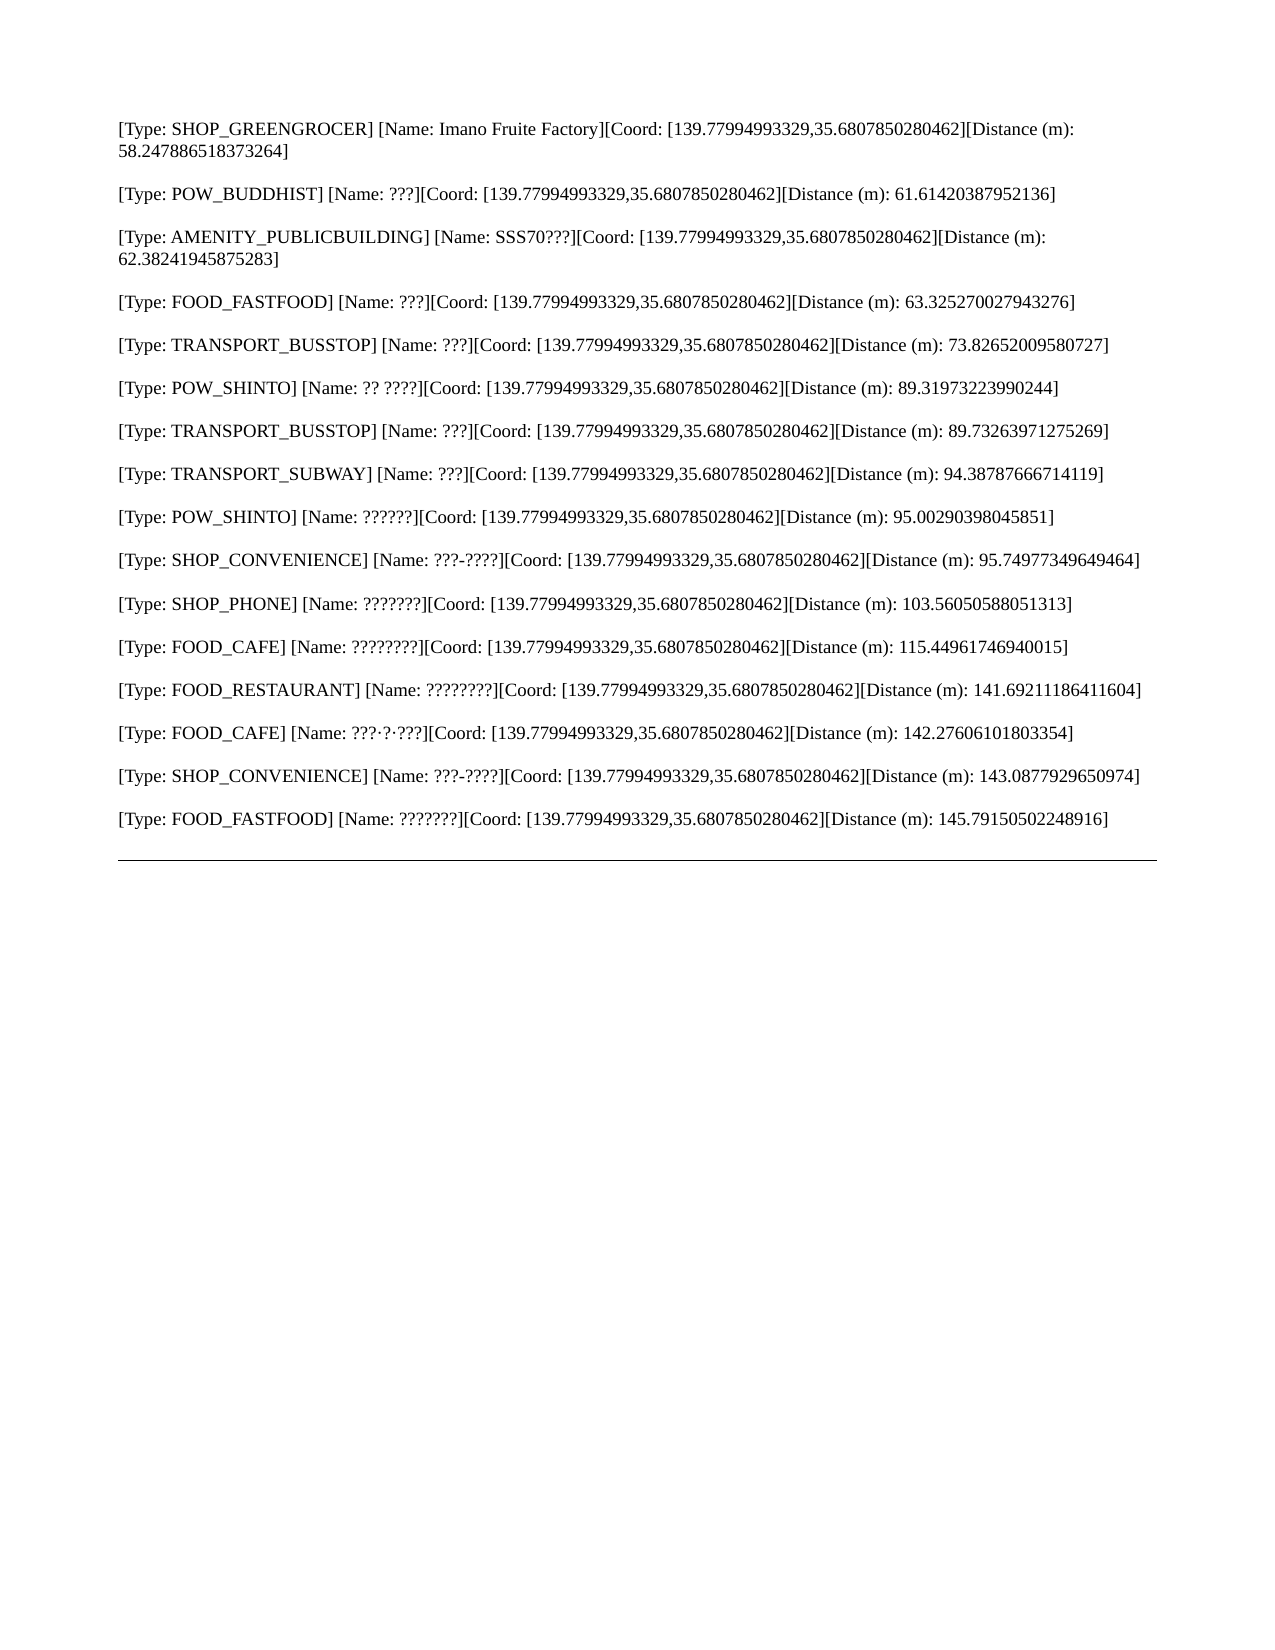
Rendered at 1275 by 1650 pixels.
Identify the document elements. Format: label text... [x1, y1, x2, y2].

text [Type: FOOD_FASTFOOD] [Name: ???][Coord: [139.77994993329,35.6807850280462][Distance (m): 63.325270027943276] [118, 291, 1157, 312]
text [Type: TRANSPORT_BUSSTOP] [Name: ???][Coord: [139.77994993329,35.6807850280462][Distance (m): 73.82652009580727] [118, 334, 1157, 355]
text [Type: FOOD_FASTFOOD] [Name: ???????][Coord: [139.77994993329,35.6807850280462][Distance (m): 145.79150502248916] [118, 808, 1157, 830]
text [Type: FOOD_CAFE] [Name: ????????][Coord: [139.77994993329,35.6807850280462][Distance (m): 115.44961746940015] [118, 636, 1157, 657]
text [Type: TRANSPORT_SUBWAY] [Name: ???][Coord: [139.77994993329,35.6807850280462][Distance (m): 94.38787666714119] [118, 463, 1157, 485]
text [Type: AMENITY_PUBLICBUILDING] [Name: SSS70???][Coord: [139.77994993329,35.6807850280462][Distance (m): 62.38241945875283] [118, 226, 1157, 269]
text [Type: SHOP_CONVENIENCE] [Name: ???-????][Coord: [139.77994993329,35.6807850280462][Distance (m): 95.74977349649464] [118, 549, 1157, 571]
text [Type: POW_BUDDHIST] [Name: ???][Coord: [139.77994993329,35.6807850280462][Distance (m): 61.61420387952136] [118, 183, 1157, 204]
text [Type: FOOD_CAFE] [Name: ???·?·???][Coord: [139.77994993329,35.6807850280462][Distance (m): 142.27606101803354] [118, 722, 1157, 743]
text [Type: SHOP_CONVENIENCE] [Name: ???-????][Coord: [139.77994993329,35.6807850280462][Distance (m): 143.0877929650974] [118, 765, 1157, 787]
text [Type: SHOP_GREENGROCER] [Name: Imano Fruite Factory][Coord: [139.77994993329,35.6807850280462][Distance (m): 58.247886518373264] [118, 118, 1157, 161]
text [Type: SHOP_PHONE] [Name: ???????][Coord: [139.77994993329,35.6807850280462][Distance (m): 103.56050588051313] [118, 592, 1157, 614]
text [Type: TRANSPORT_BUSSTOP] [Name: ???][Coord: [139.77994993329,35.6807850280462][Distance (m): 89.73263971275269] [118, 420, 1157, 442]
text [Type: FOOD_RESTAURANT] [Name: ????????][Coord: [139.77994993329,35.6807850280462][Distance (m): 141.69211186411604] [118, 679, 1157, 700]
text [Type: POW_SHINTO] [Name: ??????][Coord: [139.77994993329,35.6807850280462][Distance (m): 95.00290398045851] [118, 506, 1157, 528]
text [Type: POW_SHINTO] [Name: ?? ????][Coord: [139.77994993329,35.6807850280462][Distance (m): 89.31973223990244] [118, 377, 1157, 398]
